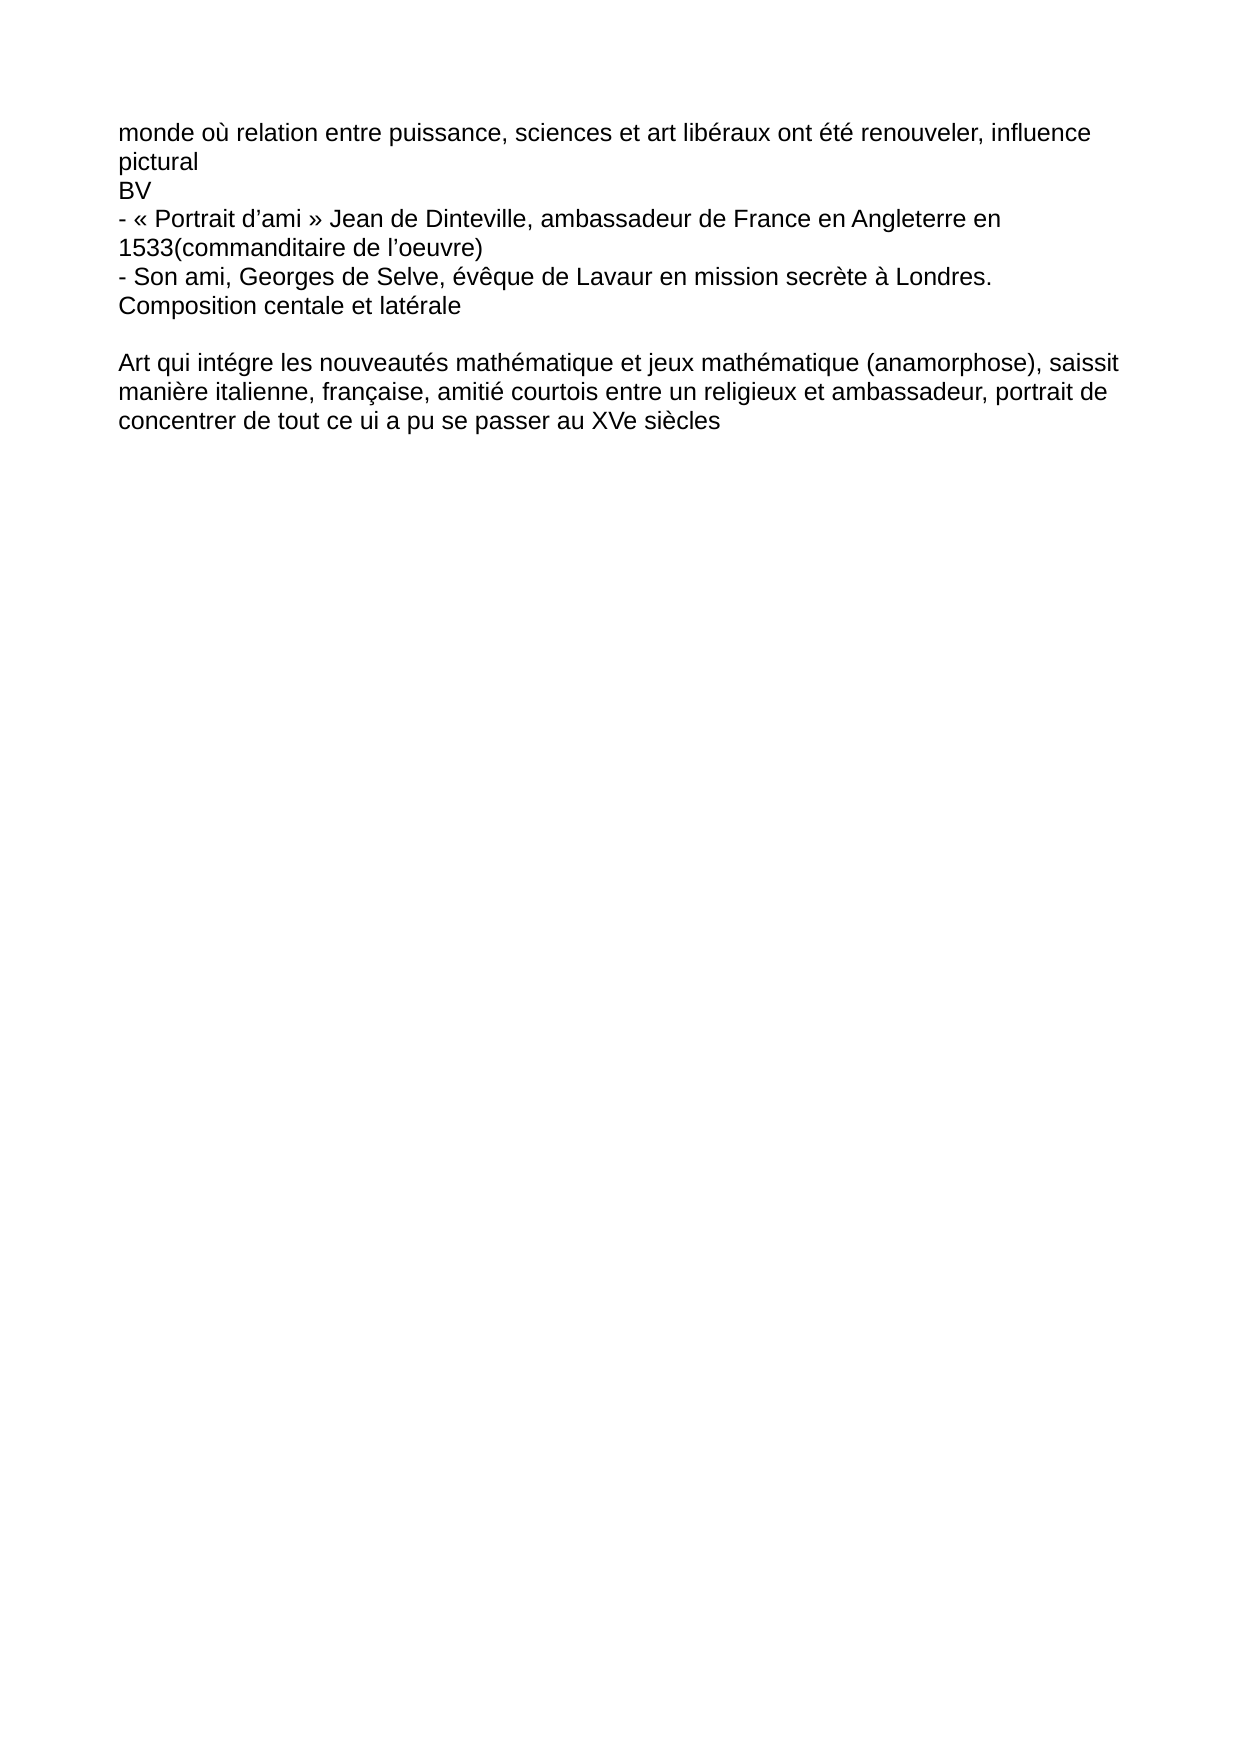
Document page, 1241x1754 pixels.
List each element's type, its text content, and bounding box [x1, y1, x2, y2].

text - Son ami, Georges de Selve, évêque de Lavaur en mission secrète à Londres. [118, 262, 1122, 291]
text monde où relation entre puissance, sciences et art libéraux ont été renouveler, influence pictural [118, 118, 1122, 176]
text BV [118, 176, 1122, 204]
text - « Portrait d’ami » Jean de Dinteville, ambassadeur de France en Angleterre en 1533(commanditaire de l’oeuvre) [118, 204, 1122, 262]
text Art qui intégre les nouveautés mathématique et jeux mathématique (anamorphose), saissit manière italienne, française, amitié courtois entre un religieux et ambassadeur, portrait de concentrer de tout ce ui a pu se passer au XVe siècles [118, 348, 1122, 434]
text Composition centale et latérale [118, 291, 1122, 319]
